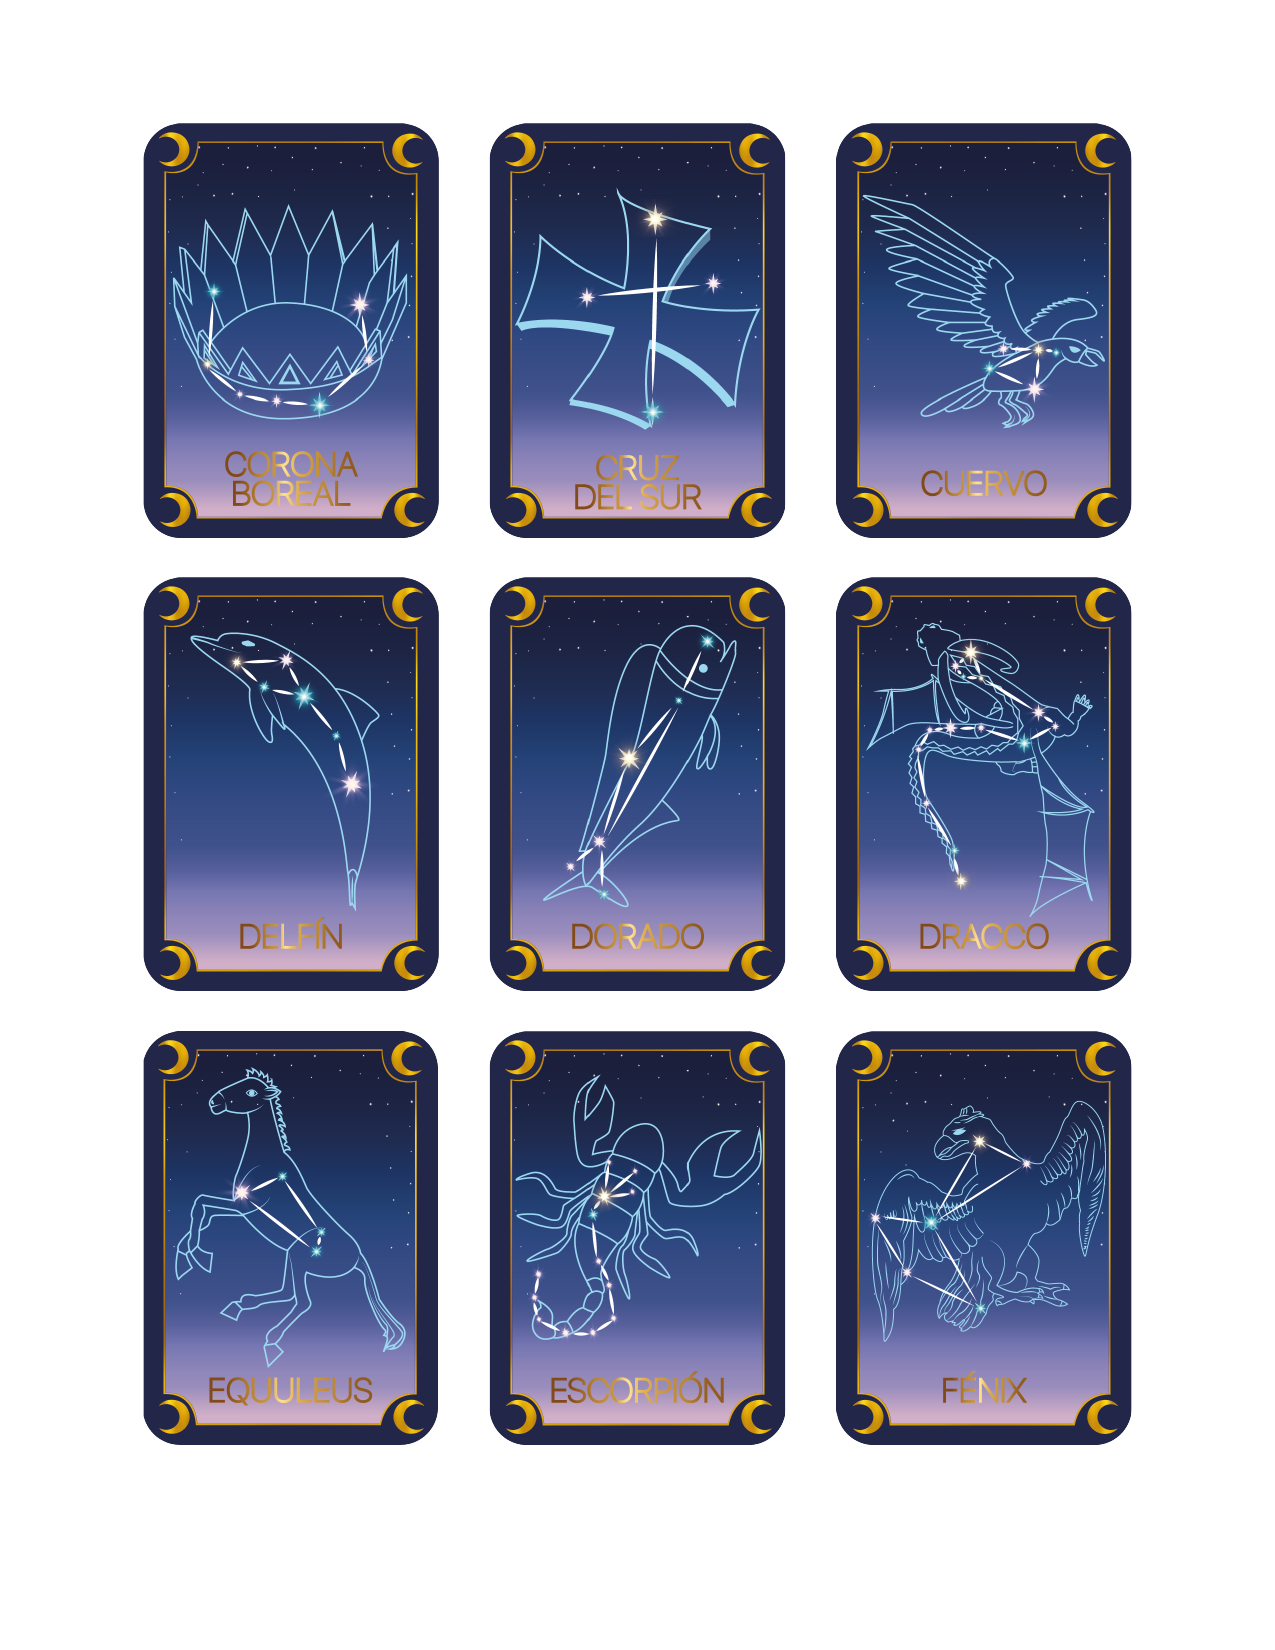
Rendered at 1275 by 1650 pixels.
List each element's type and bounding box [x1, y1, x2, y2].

picture [836, 123, 1132, 538]
picture [489, 577, 786, 991]
table_cell [811, 1025, 1157, 1479]
picture [489, 123, 786, 538]
table_header [464, 118, 811, 572]
picture [836, 1031, 1132, 1445]
picture [836, 577, 1132, 991]
picture [143, 123, 439, 538]
picture [143, 577, 439, 991]
table_cell [118, 1025, 464, 1479]
table_cell [811, 572, 1157, 1025]
table_cell [118, 572, 464, 1025]
picture [489, 1031, 786, 1445]
table_header [118, 118, 464, 572]
picture [143, 1031, 439, 1445]
table_header [811, 118, 1157, 572]
table_cell [464, 572, 811, 1025]
table_cell [464, 1025, 811, 1479]
